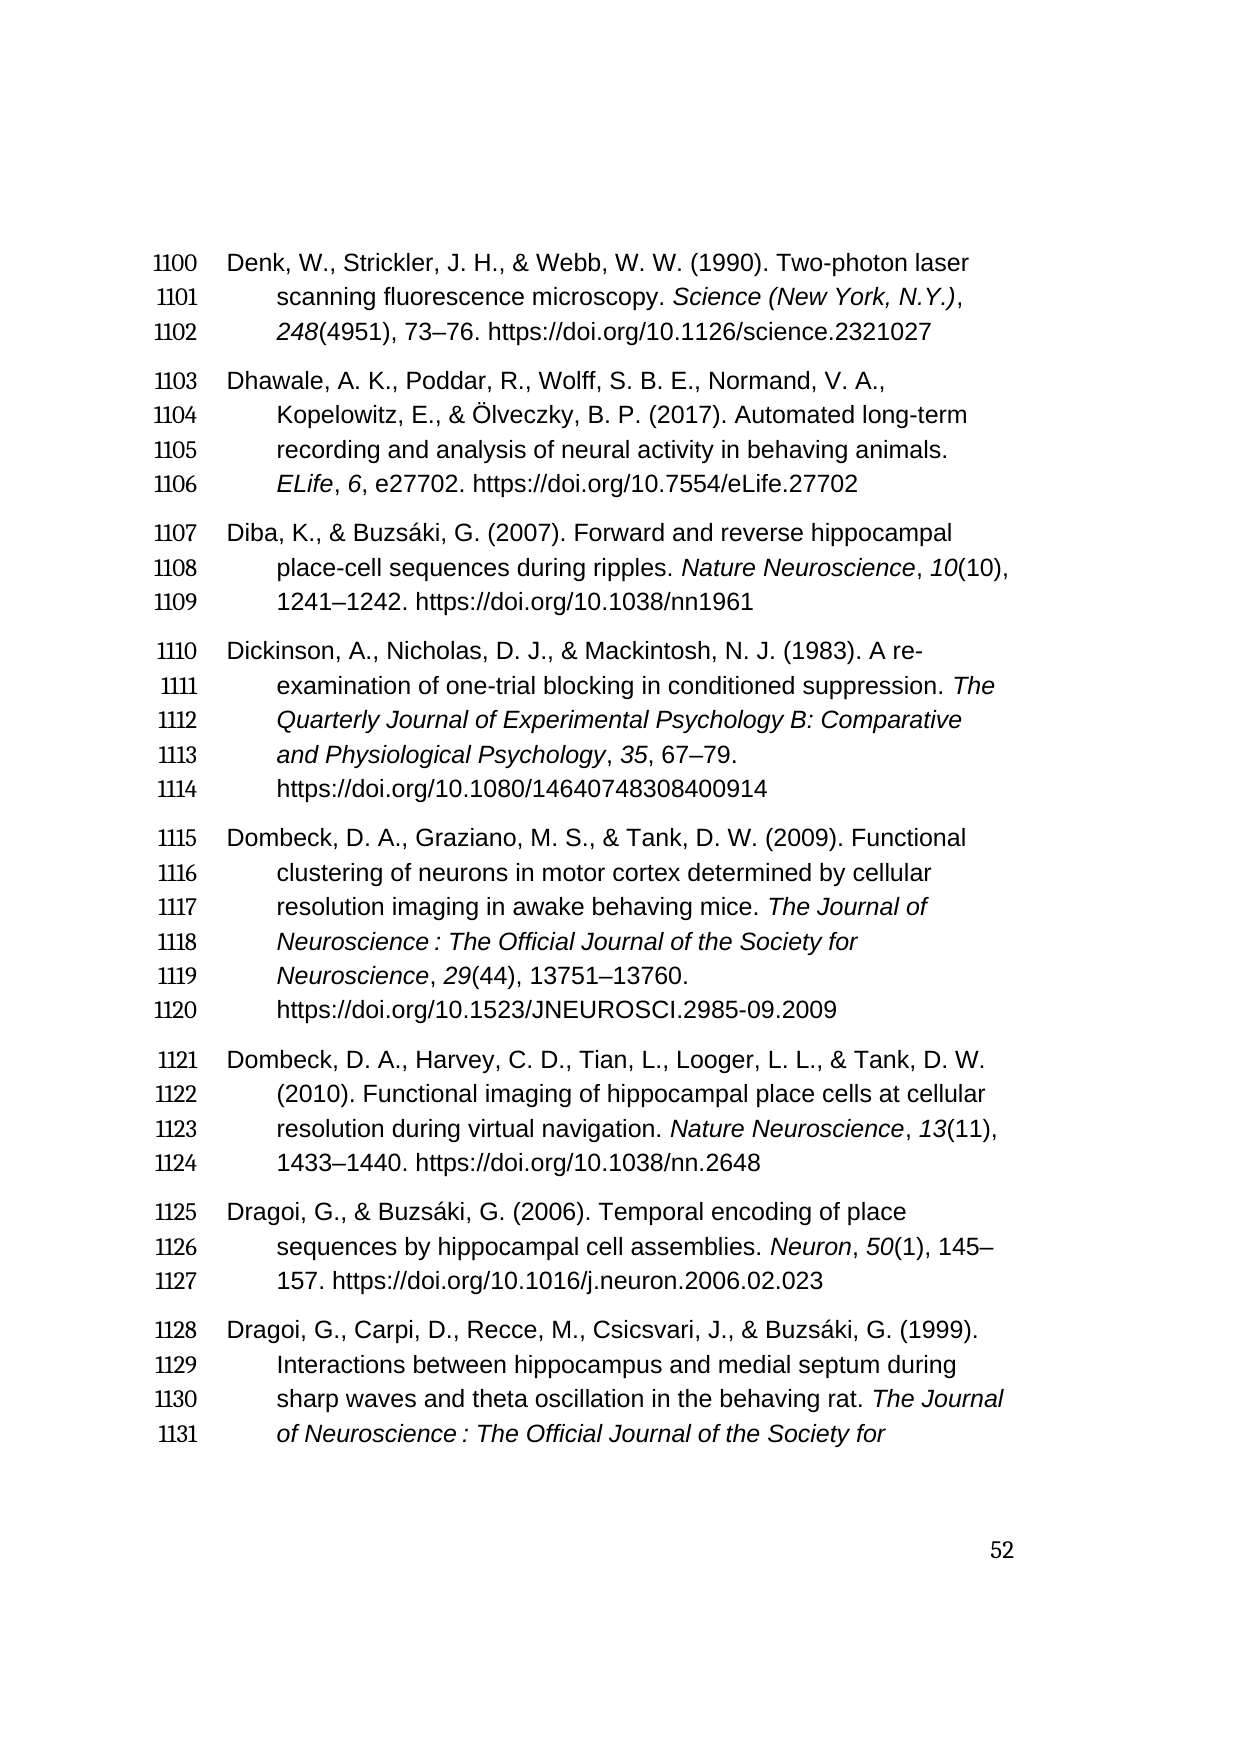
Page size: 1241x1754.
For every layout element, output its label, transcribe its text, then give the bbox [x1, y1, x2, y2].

text Dhawale, A. K., Poddar, R., Wolff, S. B. E., Normand, V. A., Kopelowitz, E., & Ölveczky, B. P. (2017). Automated long-term recording and analysis of neural activity in behaving animals. ELife, 6, e27702. https://doi.org/10.7554/eLife.27702 [226, 366, 1014, 498]
text Diba, K., & Buzsáki, G. (2007). Forward and reverse hippocampal place-cell sequences during ripples. Nature Neuroscience, 10(10), 1241–1242. https://doi.org/10.1038/nn1961 [226, 518, 1014, 616]
text Dragoi, G., Carpi, D., Recce, M., Csicsvari, J., & Buzsáki, G. (1999). Interactions between hippocampus and medial septum during sharp waves and theta oscillation in the behaving rat. The Journal of Neuroscience : The Official Journal of the Society for [226, 1315, 1014, 1447]
text Denk, W., Strickler, J. H., & Webb, W. W. (1990). Two-photon laser scanning fluorescence microscopy. Science (New York, N.Y.), 248(4951), 73–76. https://doi.org/10.1126/science.2321027 [226, 248, 1014, 345]
text Dragoi, G., & Buzsáki, G. (2006). Temporal encoding of place sequences by hippocampal cell assemblies. Neuron, 50(1), 145–157. https://doi.org/10.1016/j.neuron.2006.02.023 [226, 1197, 1014, 1295]
text Dickinson, A., Nicholas, D. J., & Mackintosh, N. J. (1983). A re-examination of one-trial blocking in conditioned suppression. The Quarterly Journal of Experimental Psychology B: Comparative and Physiological Psychology, 35, 67–79. https://doi.org/10.1080/14640748308400914 [226, 636, 1014, 803]
text Dombeck, D. A., Graziano, M. S., & Tank, D. W. (2009). Functional clustering of neurons in motor cortex determined by cellular resolution imaging in awake behaving mice. The Journal of Neuroscience : The Official Journal of the Society for Neuroscience, 29(44), 13751–13760. https://doi.org/10.1523/JNEUROSCI.2985-09.2009 [226, 823, 1014, 1024]
text Dombeck, D. A., Harvey, C. D., Tian, L., Looger, L. L., & Tank, D. W. (2010). Functional imaging of hippocampal place cells at cellular resolution during virtual navigation. Nature Neuroscience, 13(11), 1433–1440. https://doi.org/10.1038/nn.2648 [226, 1044, 1014, 1177]
